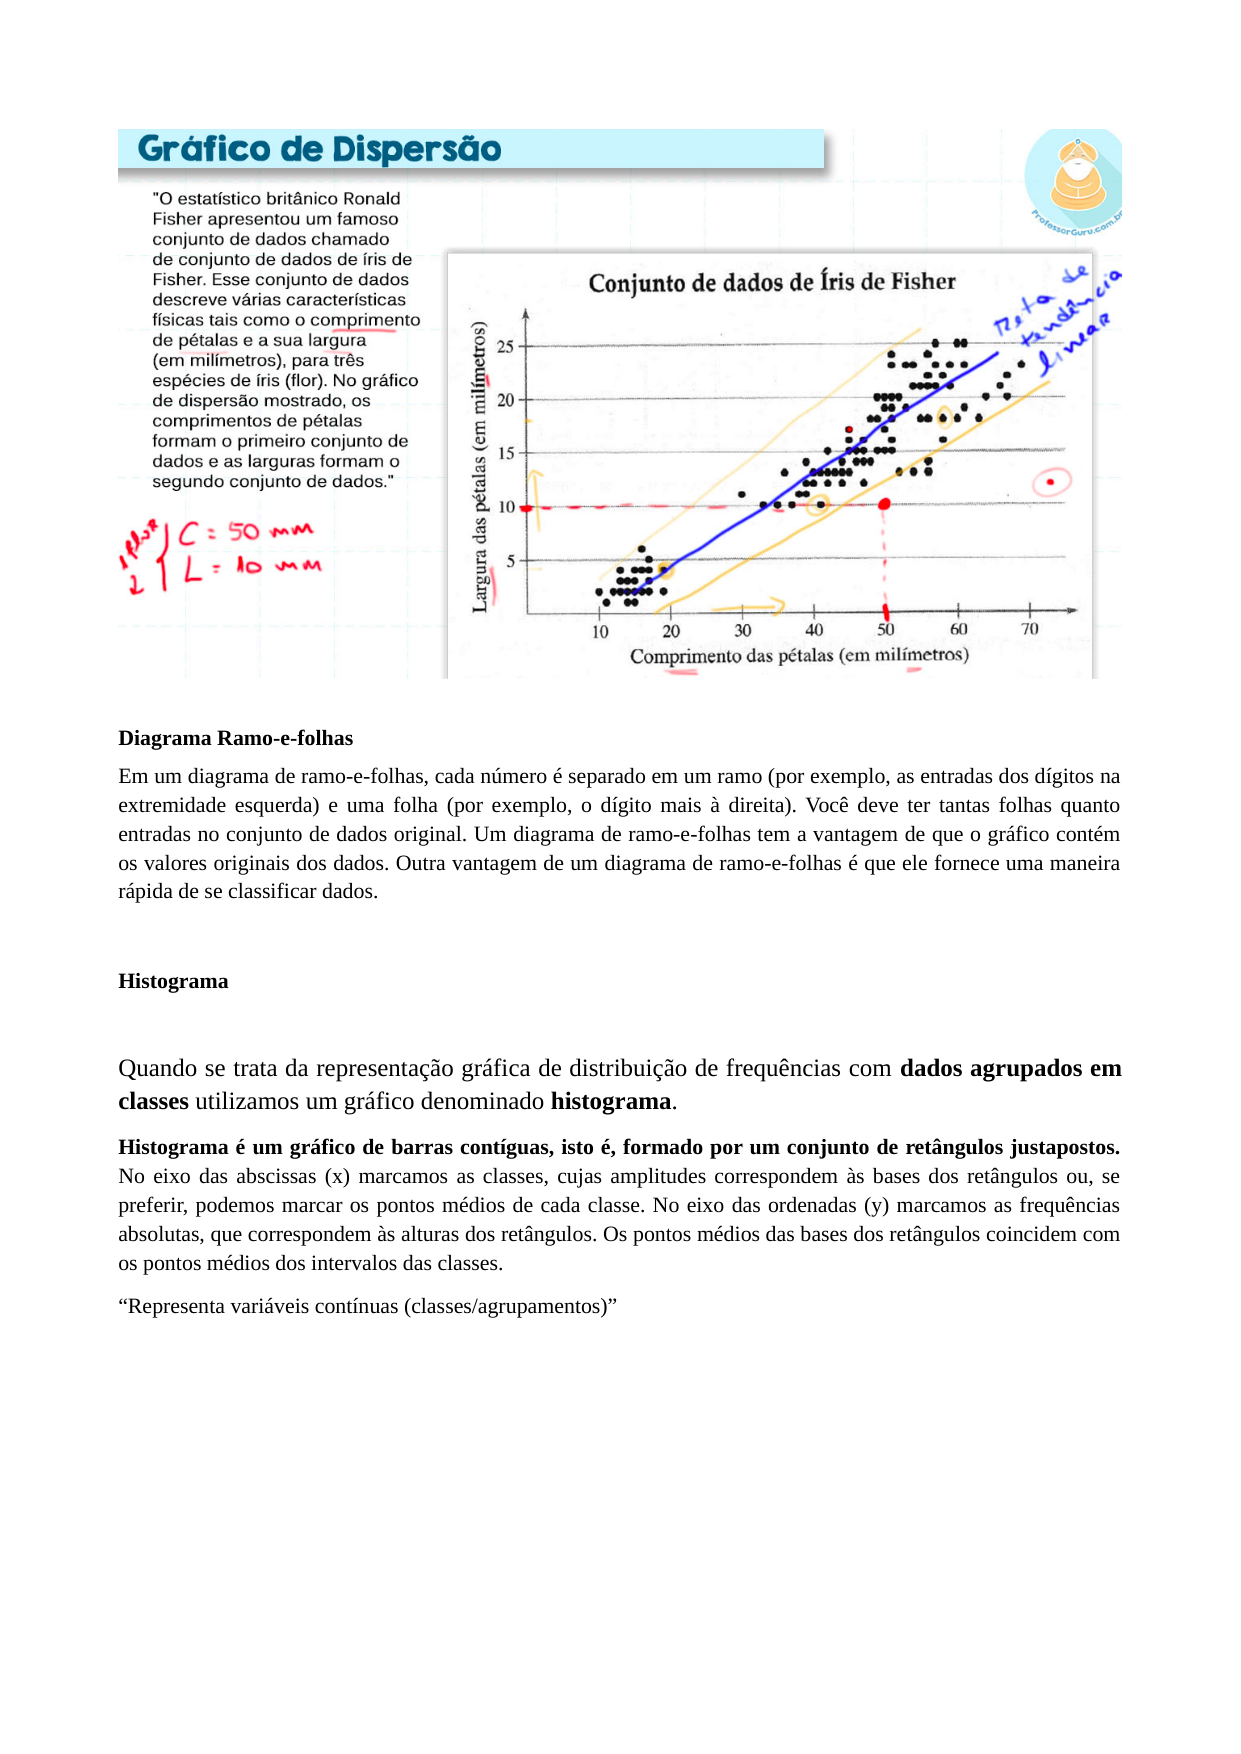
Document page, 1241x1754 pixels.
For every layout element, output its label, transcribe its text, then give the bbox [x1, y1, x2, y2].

subtitle Histograma [118, 968, 1122, 993]
text Quando se trata da representação gráfica de distribuição de frequências com dados agrupados em classes utilizamos um gráfico denominado histograma. [118, 1053, 1122, 1115]
picture [118, 129, 1123, 679]
subtitle Diagrama Ramo-e-folhas [118, 725, 1122, 750]
text “Representa variáveis contínuas (classes/agrupamentos)” [118, 1293, 1122, 1319]
text Histograma é um gráfico de barras contíguas, isto é, formado por um conjunto de retângulos justapostos. No eixo das abscissas (x) marcamos as classes, cujas amplitudes correspondem às bases dos retângulos ou, se preferir, podemos marcar os pontos médios de cada classe. No eixo das ordenadas (y) marcamos as frequências absolutas, que correspondem às alturas dos retângulos. Os pontos médios das bases dos retângulos coincidem com os pontos médios dos intervalos das classes. [118, 1134, 1122, 1275]
text Em um diagrama de ramo-e-folhas, cada número é separado em um ramo (por exemplo, as entradas dos dígitos na extremidade esquerda) e uma folha (por exemplo, o dígito mais à direita). Você deve ter tantas folhas quanto entradas no conjunto de dados original. Um diagrama de ramo-e-folhas tem a vantagem de que o gráfico contém os valores originais dos dados. Outra vantagem de um diagrama de ramo-e-folhas é que ele fornece uma maneira rápida de se classificar dados. [118, 763, 1122, 904]
